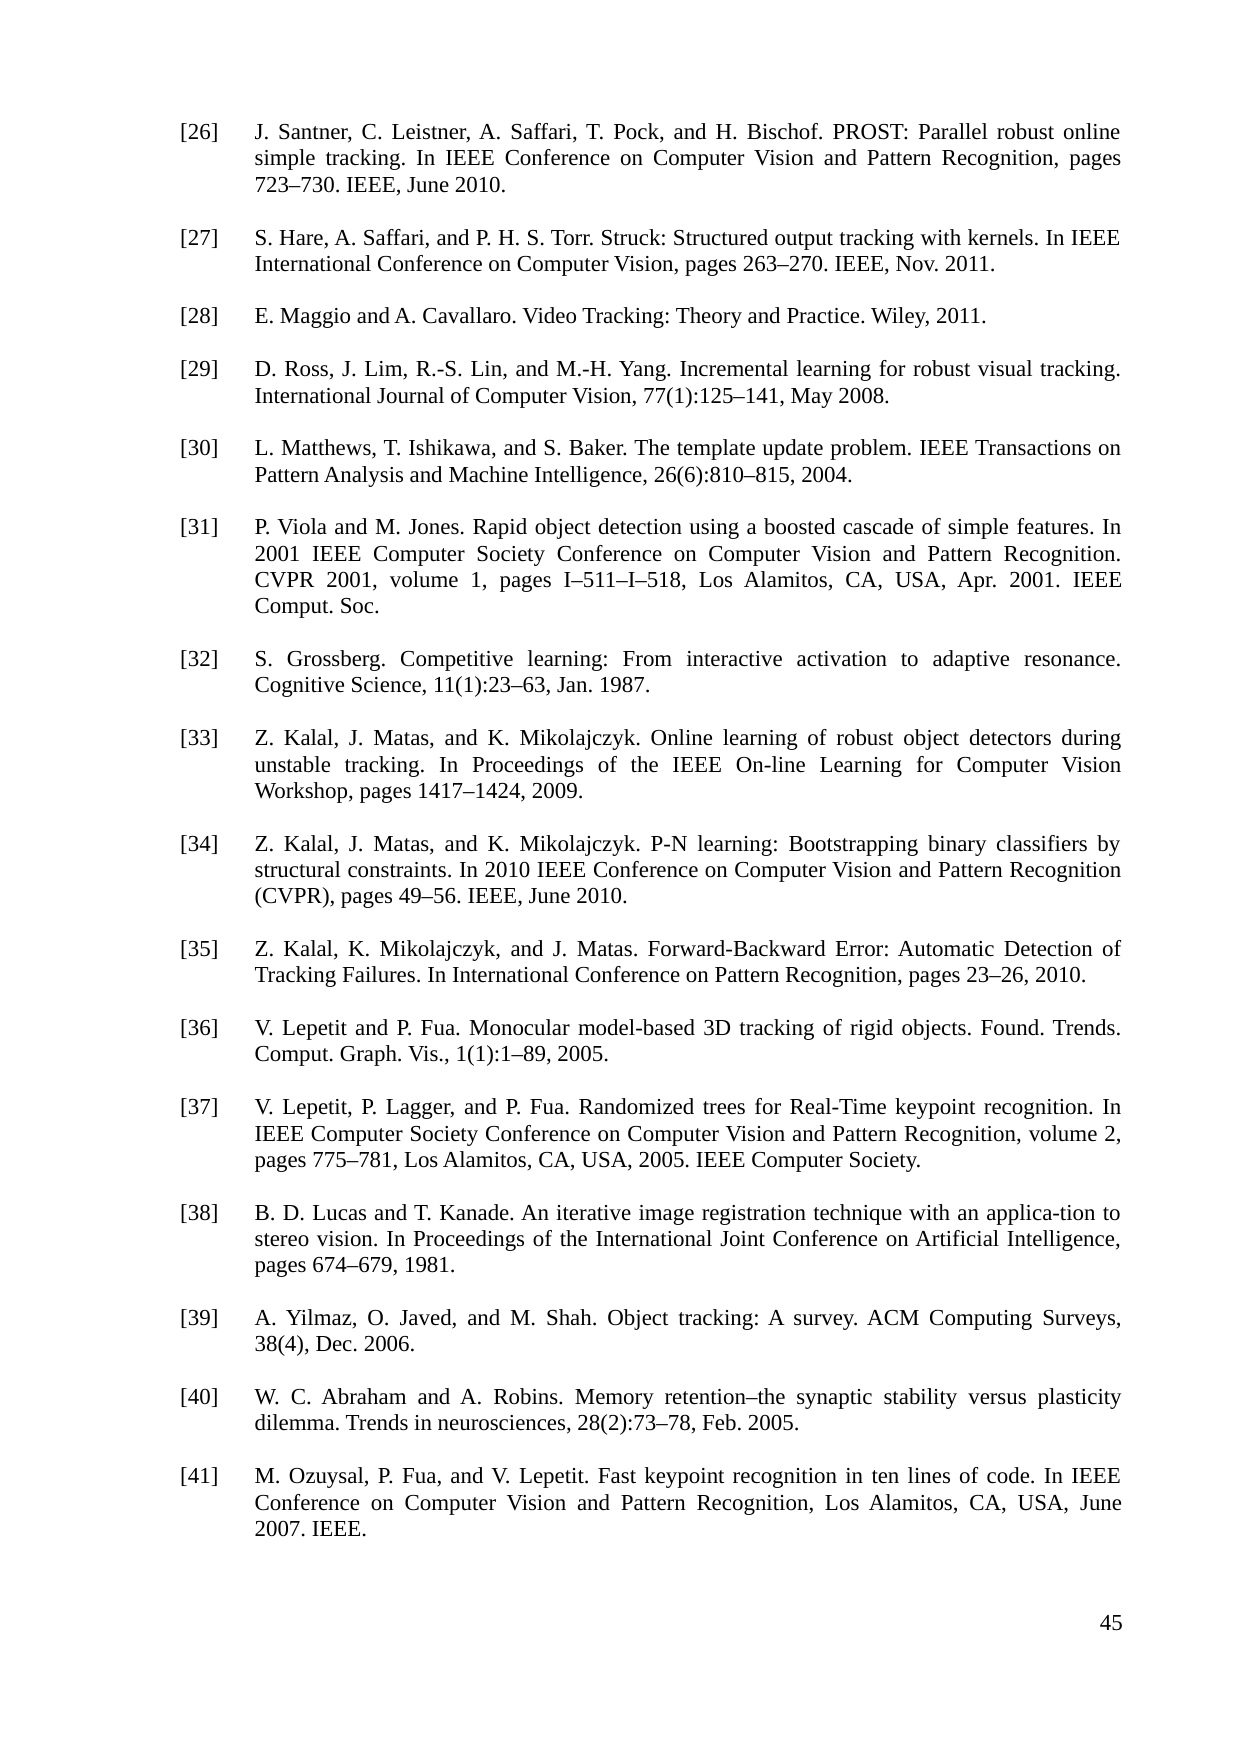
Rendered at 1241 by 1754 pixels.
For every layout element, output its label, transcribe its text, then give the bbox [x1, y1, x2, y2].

table_header J. Santner, C. Leistner, A. Saffari, T. Pock, and H. Bischof. PROST: Parallel robust online simple tracking. In IEEE Conference on Computer Vision and Pattern Recognition, pages 723–730. IEEE, June 2010. [254, 118, 1123, 197]
table_header D. Ross, J. Lim, R.-S. Lin, and M.-H. Yang. Incremental learning for robust visual tracking. International Journal of Computer Vision, 77(1):125–141, May 2008. [254, 355, 1123, 408]
table_header [34] [180, 830, 254, 909]
table_header [35] [180, 935, 254, 988]
table_header [33] [180, 724, 254, 803]
table_header M. Ozuysal, P. Fua, and V. Lepetit. Fast keypoint recognition in ten lines of code. In IEEE Conference on Computer Vision and Pattern Recognition, Los Alamitos, CA, USA, June 2007. IEEE. [254, 1462, 1123, 1541]
table_header A. Yilmaz, O. Javed, and M. Shah. Object tracking: A survey. ACM Computing Surveys, 38(4), Dec. 2006. [254, 1304, 1123, 1357]
table_header [27] [180, 224, 254, 276]
table_header [36] [180, 1014, 254, 1067]
table_header [29] [180, 355, 254, 408]
table_header [28] [180, 303, 254, 329]
table_header P. Viola and M. Jones. Rapid object detection using a boosted cascade of simple features. In 2001 IEEE Computer Society Conference on Computer Vision and Pattern Recognition. CVPR 2001, volume 1, pages I–511–I–518, Los Alamitos, CA, USA, Apr. 2001. IEEE Comput. Soc. [254, 514, 1123, 619]
table_header [38] [180, 1199, 254, 1278]
table_header W. C. Abraham and A. Robins. Memory retention–the synaptic stability versus plasticity dilemma. Trends in neurosciences, 28(2):73–78, Feb. 2005. [254, 1383, 1123, 1436]
table_header V. Lepetit and P. Fua. Monocular model-based 3D tracking of rigid objects. Found. Trends. Comput. Graph. Vis., 1(1):1–89, 2005. [254, 1014, 1123, 1067]
table_header [39] [180, 1304, 254, 1357]
table_header V. Lepetit, P. Lagger, and P. Fua. Randomized trees for Real-Time keypoint recognition. In IEEE Computer Society Conference on Computer Vision and Pattern Recognition, volume 2, pages 775–781, Los Alamitos, CA, USA, 2005. IEEE Computer Society. [254, 1093, 1123, 1172]
table_header [31] [180, 514, 254, 619]
table_header Z. Kalal, J. Matas, and K. Mikolajczyk. Online learning of robust object detectors during unstable tracking. In Proceedings of the IEEE On-line Learning for Computer Vision Workshop, pages 1417–1424, 2009. [254, 724, 1123, 803]
table_header B. D. Lucas and T. Kanade. An iterative image registration technique with an applica-tion to stereo vision. In Proceedings of the International Joint Conference on Artificial Intelligence, pages 674–679, 1981. [254, 1199, 1123, 1278]
table_header L. Matthews, T. Ishikawa, and S. Baker. The template update problem. IEEE Transactions on Pattern Analysis and Machine Intelligence, 26(6):810–815, 2004. [254, 434, 1123, 487]
table_header [32] [180, 645, 254, 698]
table_header [37] [180, 1093, 254, 1172]
table_header [26] [180, 118, 254, 197]
table_header Z. Kalal, J. Matas, and K. Mikolajczyk. P-N learning: Bootstrapping binary classifiers by structural constraints. In 2010 IEEE Conference on Computer Vision and Pattern Recognition (CVPR), pages 49–56. IEEE, June 2010. [254, 830, 1123, 909]
table_header [41] [180, 1462, 254, 1541]
table_header Z. Kalal, K. Mikolajczyk, and J. Matas. Forward-Backward Error: Automatic Detection of Tracking Failures. In International Conference on Pattern Recognition, pages 23–26, 2010. [254, 935, 1123, 988]
table_header [30] [180, 434, 254, 487]
table_header [40] [180, 1383, 254, 1436]
table_header E. Maggio and A. Cavallaro. Video Tracking: Theory and Practice. Wiley, 2011. [254, 303, 1123, 329]
table_header S. Hare, A. Saffari, and P. H. S. Torr. Struck: Structured output tracking with kernels. In IEEE International Conference on Computer Vision, pages 263–270. IEEE, Nov. 2011. [254, 224, 1123, 276]
table_header S. Grossberg. Competitive learning: From interactive activation to adaptive resonance. Cognitive Science, 11(1):23–63, Jan. 1987. [254, 645, 1123, 698]
